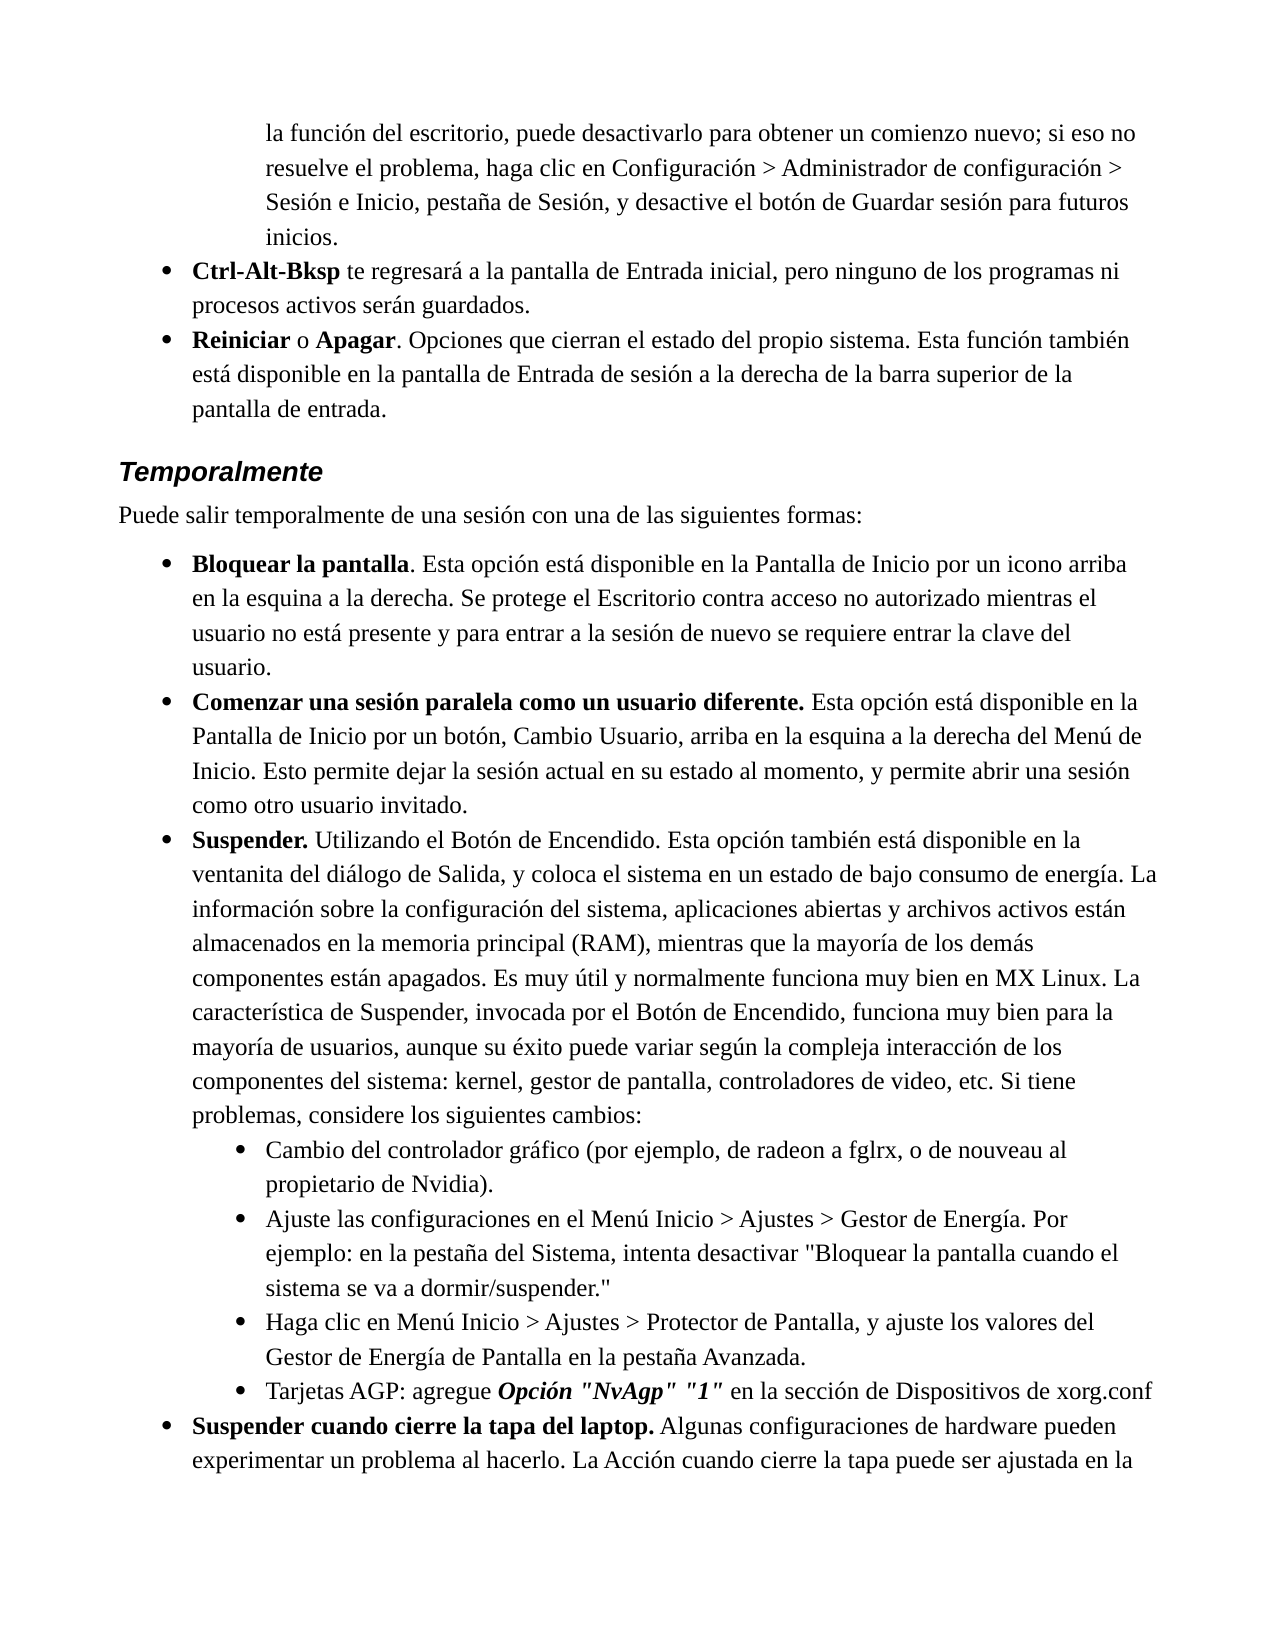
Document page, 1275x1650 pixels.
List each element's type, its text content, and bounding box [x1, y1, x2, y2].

list Suspender. Utilizando el Botón de Encendido. Esta opción también está disponible en la ventanita del diálogo de Salida, y coloca el sistema en un estado de bajo consumo de energía. La información sobre la configuración del sistema, aplicaciones abiertas y archivos activos están almacenados en la memoria principal (RAM), mientras que la mayoría de los demás componentes están apagados. Es muy útil y normalmente funciona muy bien en MX Linux. La característica de Suspender, invocada por el Botón de Encendido, funciona muy bien para la mayoría de usuarios, aunque su éxito puede variar según la compleja interacción de los componentes del sistema: kernel, gestor de pantalla, controladores de video, etc. Si tiene problemas, considere los siguientes cambios: [162, 825, 1157, 1129]
list Haga clic en Menú Inicio > Ajustes > Protector de Pantalla, y ajuste los valores del Gestor de Energía de Pantalla en la pestaña Avanzada. [236, 1307, 1157, 1371]
list Ajuste las configuraciones en el Menú Inicio > Ajustes > Gestor de Energía. Por ejemplo: en la pestaña del Sistema, intenta desactivar "Bloquear la pantalla cuando el sistema se va a dormir/suspender." [236, 1204, 1157, 1302]
text Puede salir temporalmente de una sesión con una de las siguientes formas: [118, 500, 1157, 529]
list Tarjetas AGP: agregue Opción "NvAgp" "1" en la sección de Dispositivos de xorg.conf [236, 1376, 1157, 1405]
list Cambio del controlador gráfico (por ejemplo, de radeon a fglrx, o de nouveau al propietario de Nvidia). [236, 1135, 1157, 1198]
list Reiniciar o Apagar. Opciones que cierran el estado del propio sistema. Esta función también está disponible en la pantalla de Entrada de sesión a la derecha de la barra superior de la pantalla de entrada. [162, 325, 1157, 423]
list Comenzar una sesión paralela como un usuario diferente. Esta opción está disponible en la Pantalla de Inicio por un botón, Cambio Usuario, arriba en la esquina a la derecha del Menú de Inicio. Esto permite dejar la sesión actual en su estado al momento, y permite abrir una sesión como otro usuario invitado. [162, 687, 1157, 819]
list la función del escritorio, puede desactivarlo para obtener un comienzo nuevo; si eso no resuelve el problema, haga clic en Configuración > Administrador de configuración > Sesión e Inicio, pestaña de Sesión, y desactive el botón de Guardar sesión para futuros inicios. [236, 118, 1157, 250]
list Bloquear la pantalla. Esta opción está disponible en la Pantalla de Inicio por un icono arriba en la esquina a la derecha. Se protege el Escritorio contra acceso no autorizado mientras el usuario no está presente y para entrar a la sesión de nuevo se requiere entrar la clave del usuario. [162, 549, 1157, 681]
list Ctrl-Alt-Bksp te regresará a la pantalla de Entrada inicial, pero ninguno de los programas ni procesos activos serán guardados. [162, 256, 1157, 319]
list Suspender cuando cierre la tapa del laptop. Algunas configuraciones de hardware pueden experimentar un problema al hacerlo. La Acción cuando cierre la tapa puede ser ajustada en la [162, 1411, 1157, 1474]
subtitle Temporalmente [118, 456, 1157, 487]
